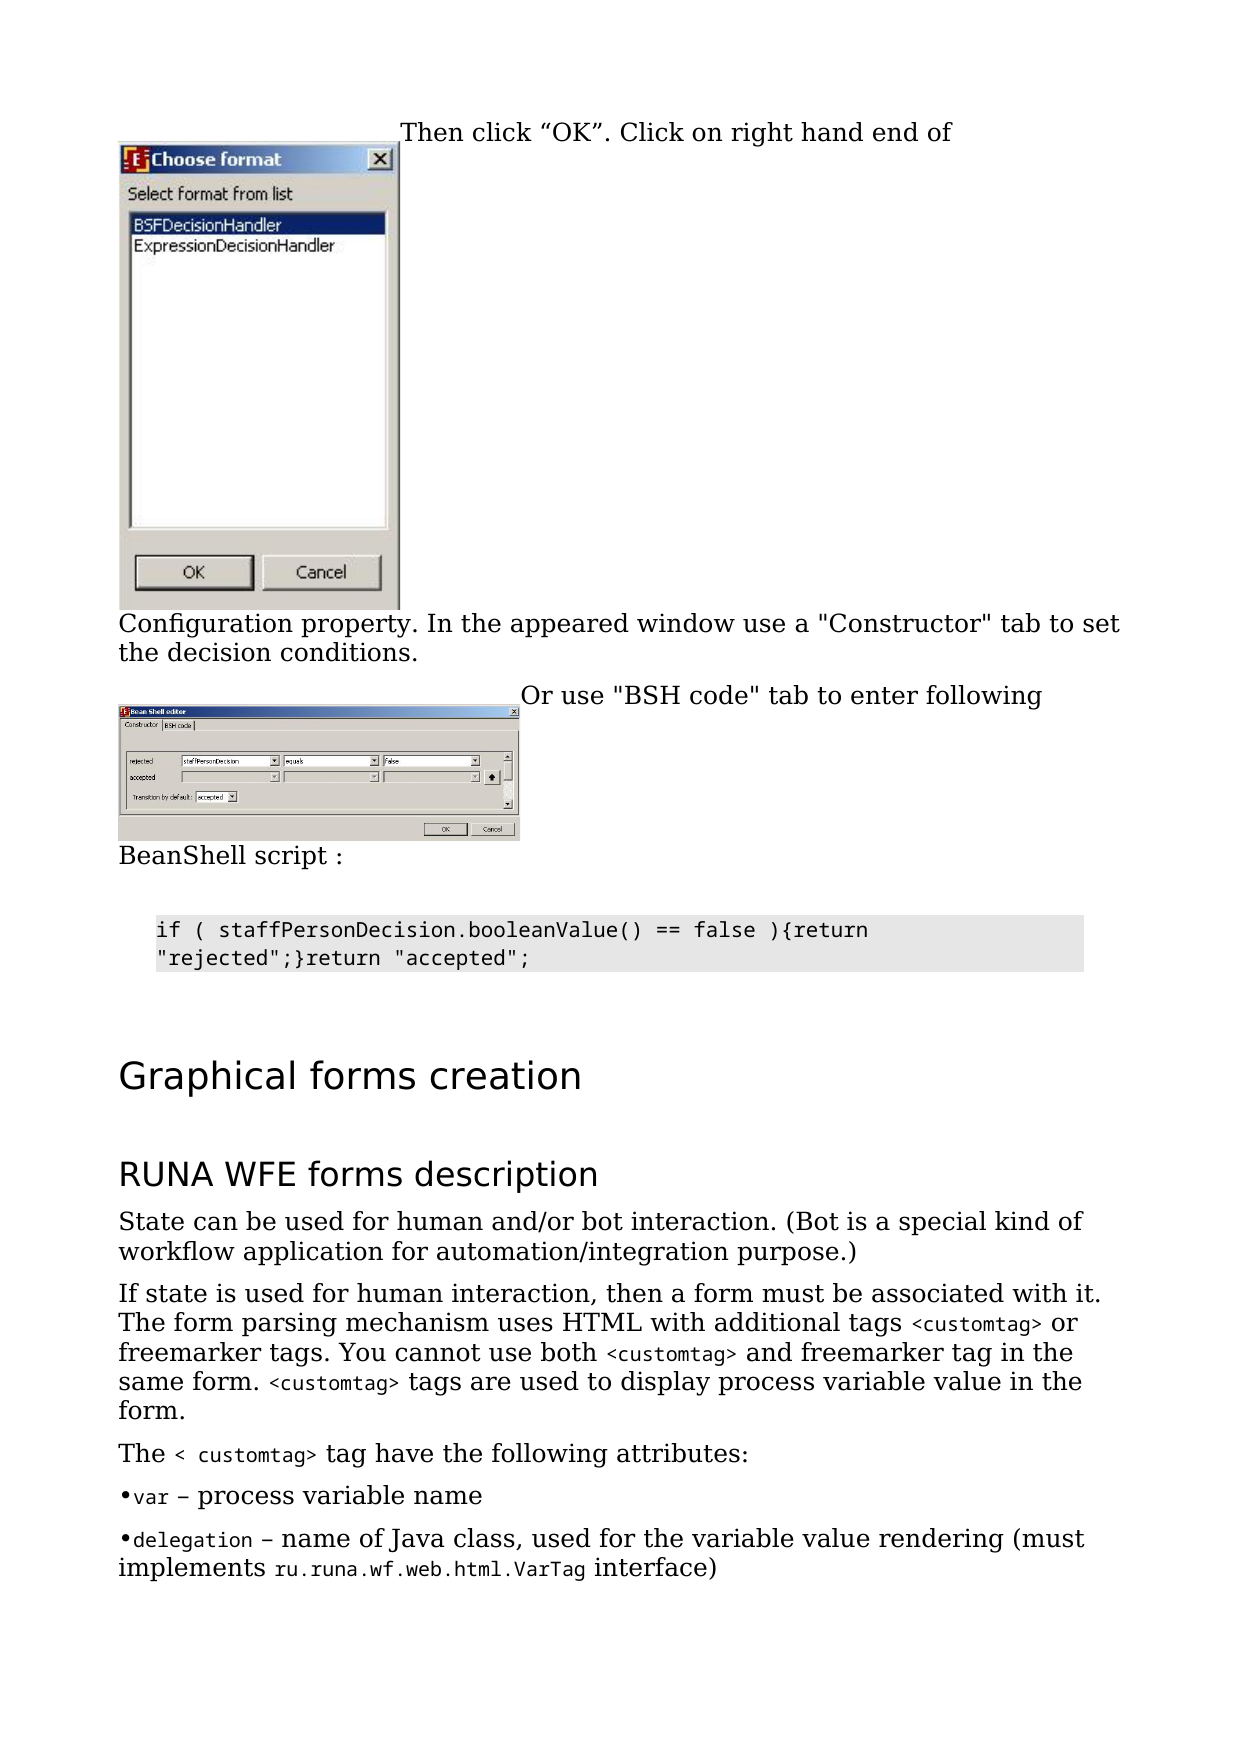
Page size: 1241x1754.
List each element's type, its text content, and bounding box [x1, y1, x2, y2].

subtitle RUNA WFE forms description [118, 1155, 1122, 1194]
text if ( staffPersonDecision.booleanValue() == false ){return "rejected";}return "accepted"; [156, 915, 1084, 972]
picture [118, 704, 521, 841]
text Or use "BSH code" tab to enter following BeanShell script : [118, 681, 1122, 870]
text State can be used for human and/or bot interaction. (Bot is a special kind of workflow application for automation/integration purpose.) [118, 1207, 1122, 1266]
list var – process variable name [118, 1481, 1122, 1511]
picture [118, 141, 400, 610]
text The < customtag> tag have the following attributes: [118, 1439, 1122, 1468]
list delegation – name of Java class, used for the variable value rendering (must implements ru.runa.wf.web.html.VarTag interface) [118, 1524, 1122, 1582]
text If state is used for human interaction, then a form must be associated with it. The form parsing mechanism uses HTML with additional tags <customtag> or freemarker tags. You cannot use both <customtag> and freemarker tag in the same form. <customtag> tags are used to display process variable value in the form. [118, 1279, 1122, 1425]
subtitle Graphical forms creation [118, 1054, 1122, 1098]
text Then click “OK”. Click on right hand end of Configuration property. In the appeared window use a "Constructor" tab to set the decision conditions. [118, 118, 1122, 668]
